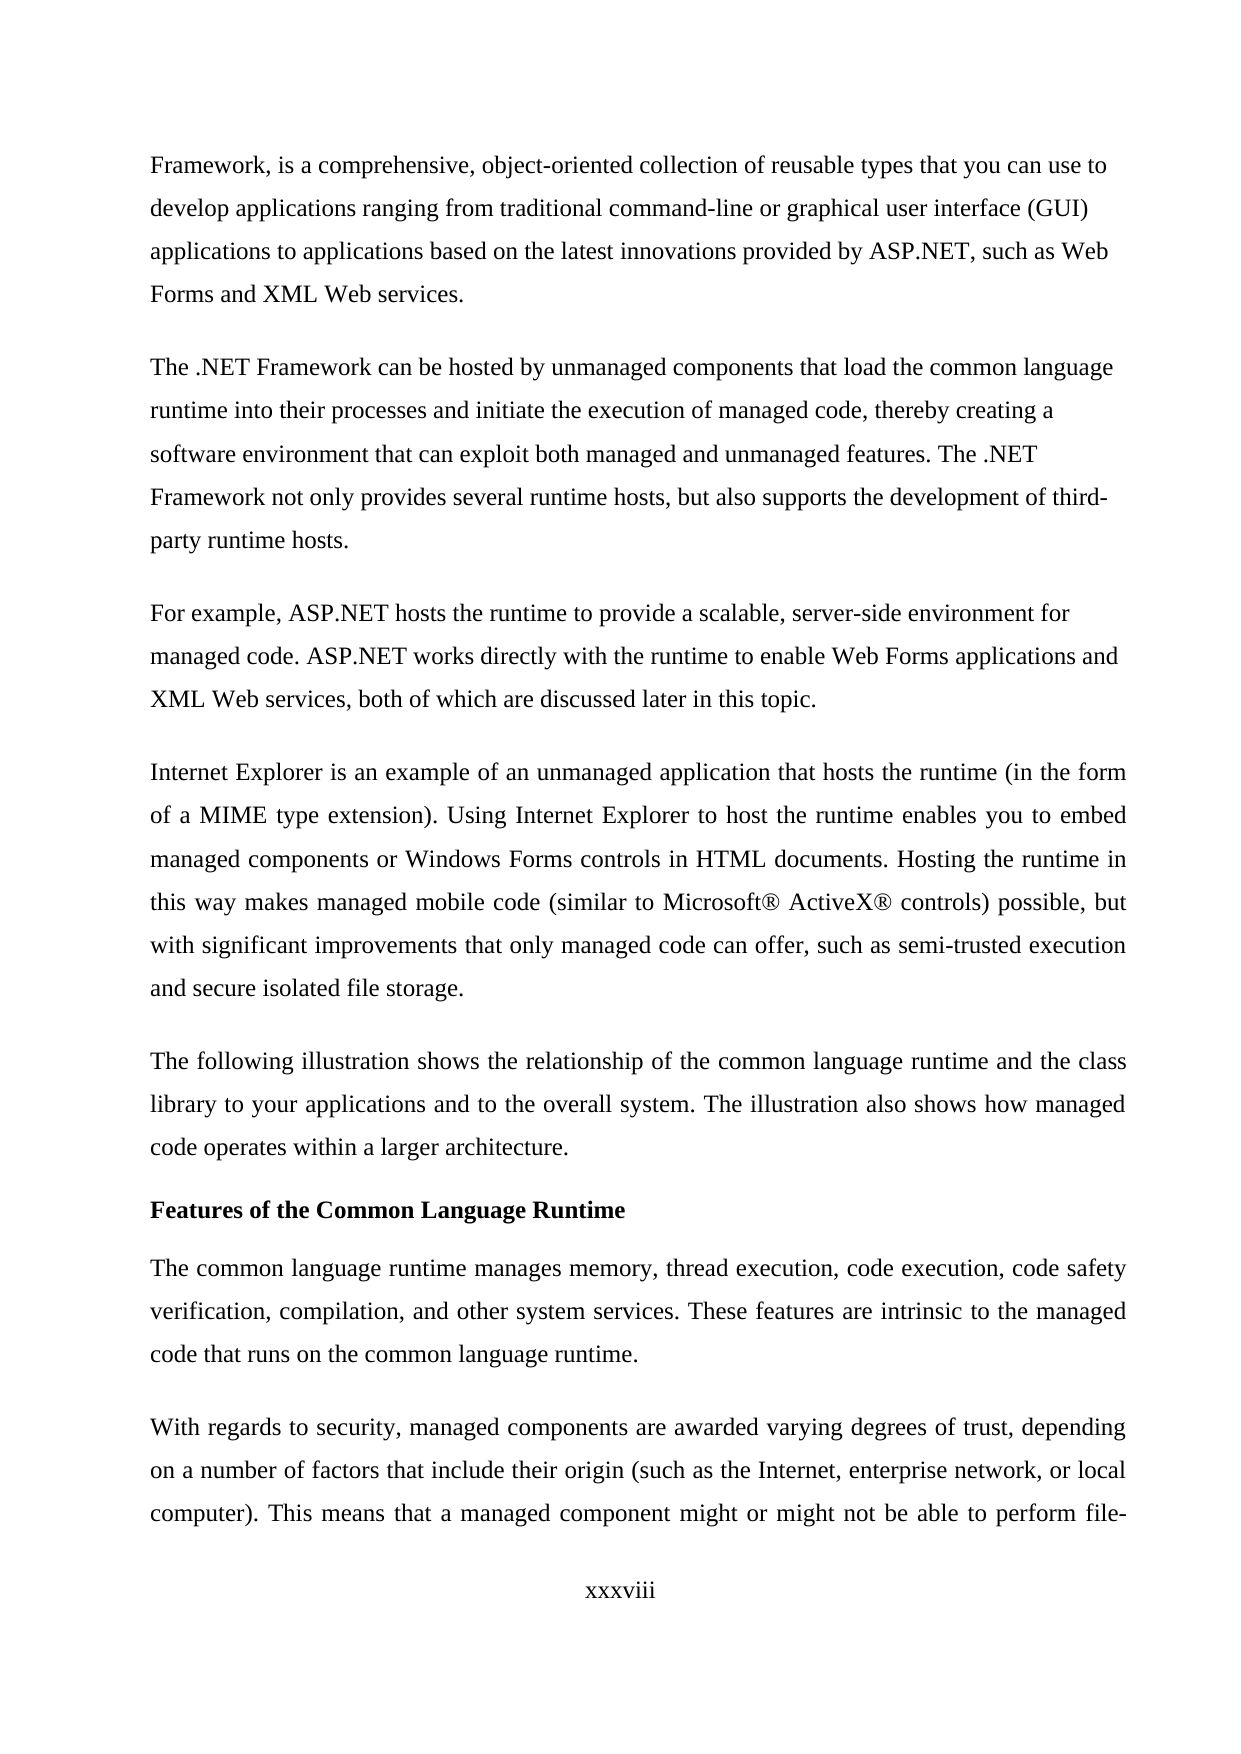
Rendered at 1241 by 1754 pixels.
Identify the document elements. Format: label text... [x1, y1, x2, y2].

text Internet Explorer is an example of an unmanaged application that hosts the runtime (in the form of a MIME type extension). Using Internet Explorer to host the runtime enables you to embed managed components or Windows Forms controls in HTML documents. Hosting the runtime in this way makes managed mobile code (similar to Microsoft® ActiveX® controls) possible, but with significant improvements that only managed code can offer, such as semi-trusted execution and secure isolated file storage. [150, 757, 1128, 1002]
text The following illustration shows the relationship of the common language runtime and the class library to your applications and to the overall system. The illustration also shows how managed code operates within a larger architecture. [150, 1046, 1128, 1161]
text With regards to security, managed components are awarded varying degrees of trust, depending on a number of factors that include their origin (such as the Internet, enterprise network, or local computer). This means that a managed component might or might not be able to perform file- [150, 1412, 1128, 1527]
subtitle Features of the Common Language Runtime [150, 1195, 1128, 1223]
text The common language runtime manages memory, thread execution, code execution, code safety verification, compilation, and other system services. These features are intrinsic to the managed code that runs on the common language runtime. [150, 1253, 1128, 1368]
text The .NET Framework can be hosted by unmanaged components that load the common language runtime into their processes and initiate the execution of managed code, thereby creating a software environment that can exploit both managed and unmanaged features. The .NET Framework not only provides several runtime hosts, but also supports the development of third-party runtime hosts. [150, 352, 1128, 554]
text For example, ASP.NET hosts the runtime to provide a scalable, server-side environment for managed code. ASP.NET works directly with the runtime to enable Web Forms applications and XML Web services, both of which are discussed later in this topic. [150, 598, 1128, 713]
text Framework, is a comprehensive, object-oriented collection of reusable types that you can use to develop applications ranging from traditional command-line or graphical user interface (GUI) applications to applications based on the latest innovations provided by ASP.NET, such as Web Forms and XML Web services. [150, 150, 1128, 308]
